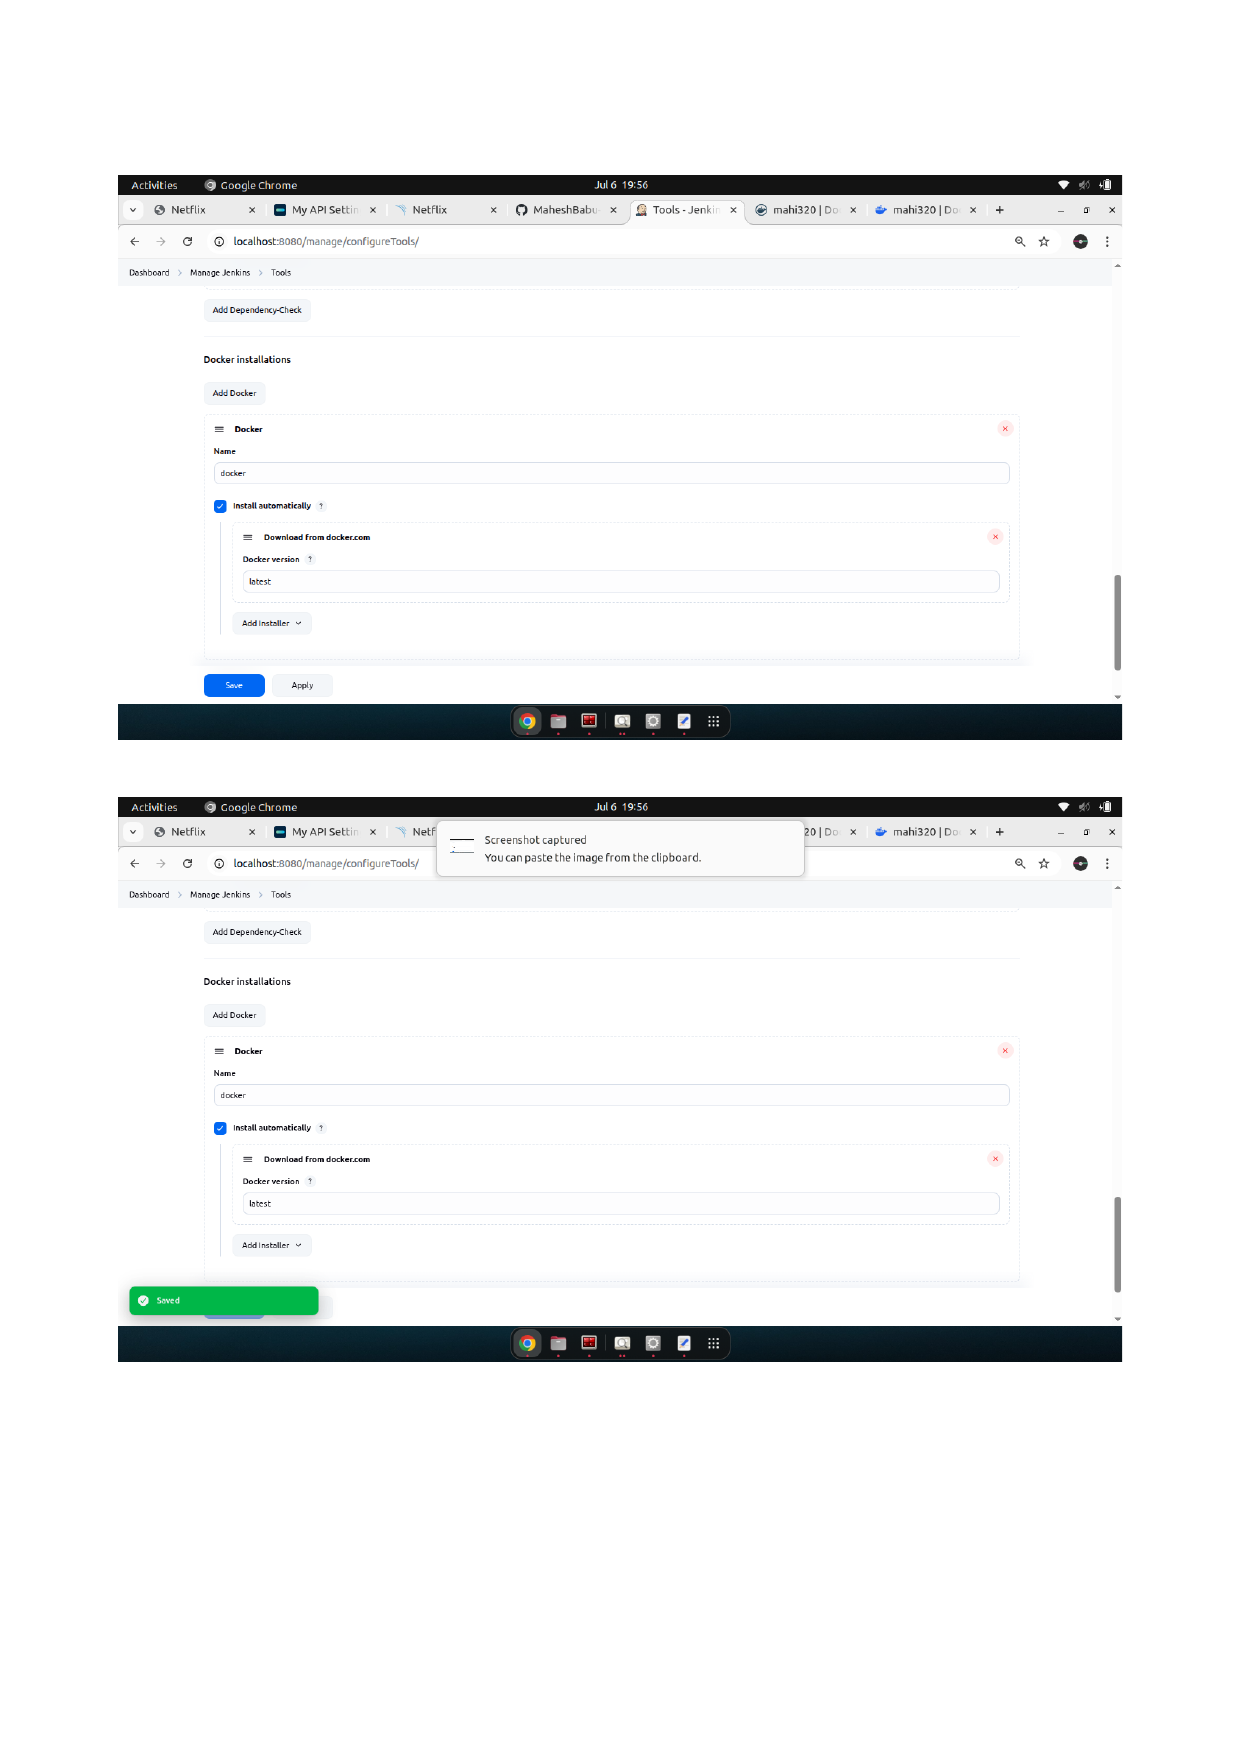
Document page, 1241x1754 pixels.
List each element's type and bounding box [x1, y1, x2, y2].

picture [118, 175, 1123, 740]
picture [118, 797, 1123, 1362]
